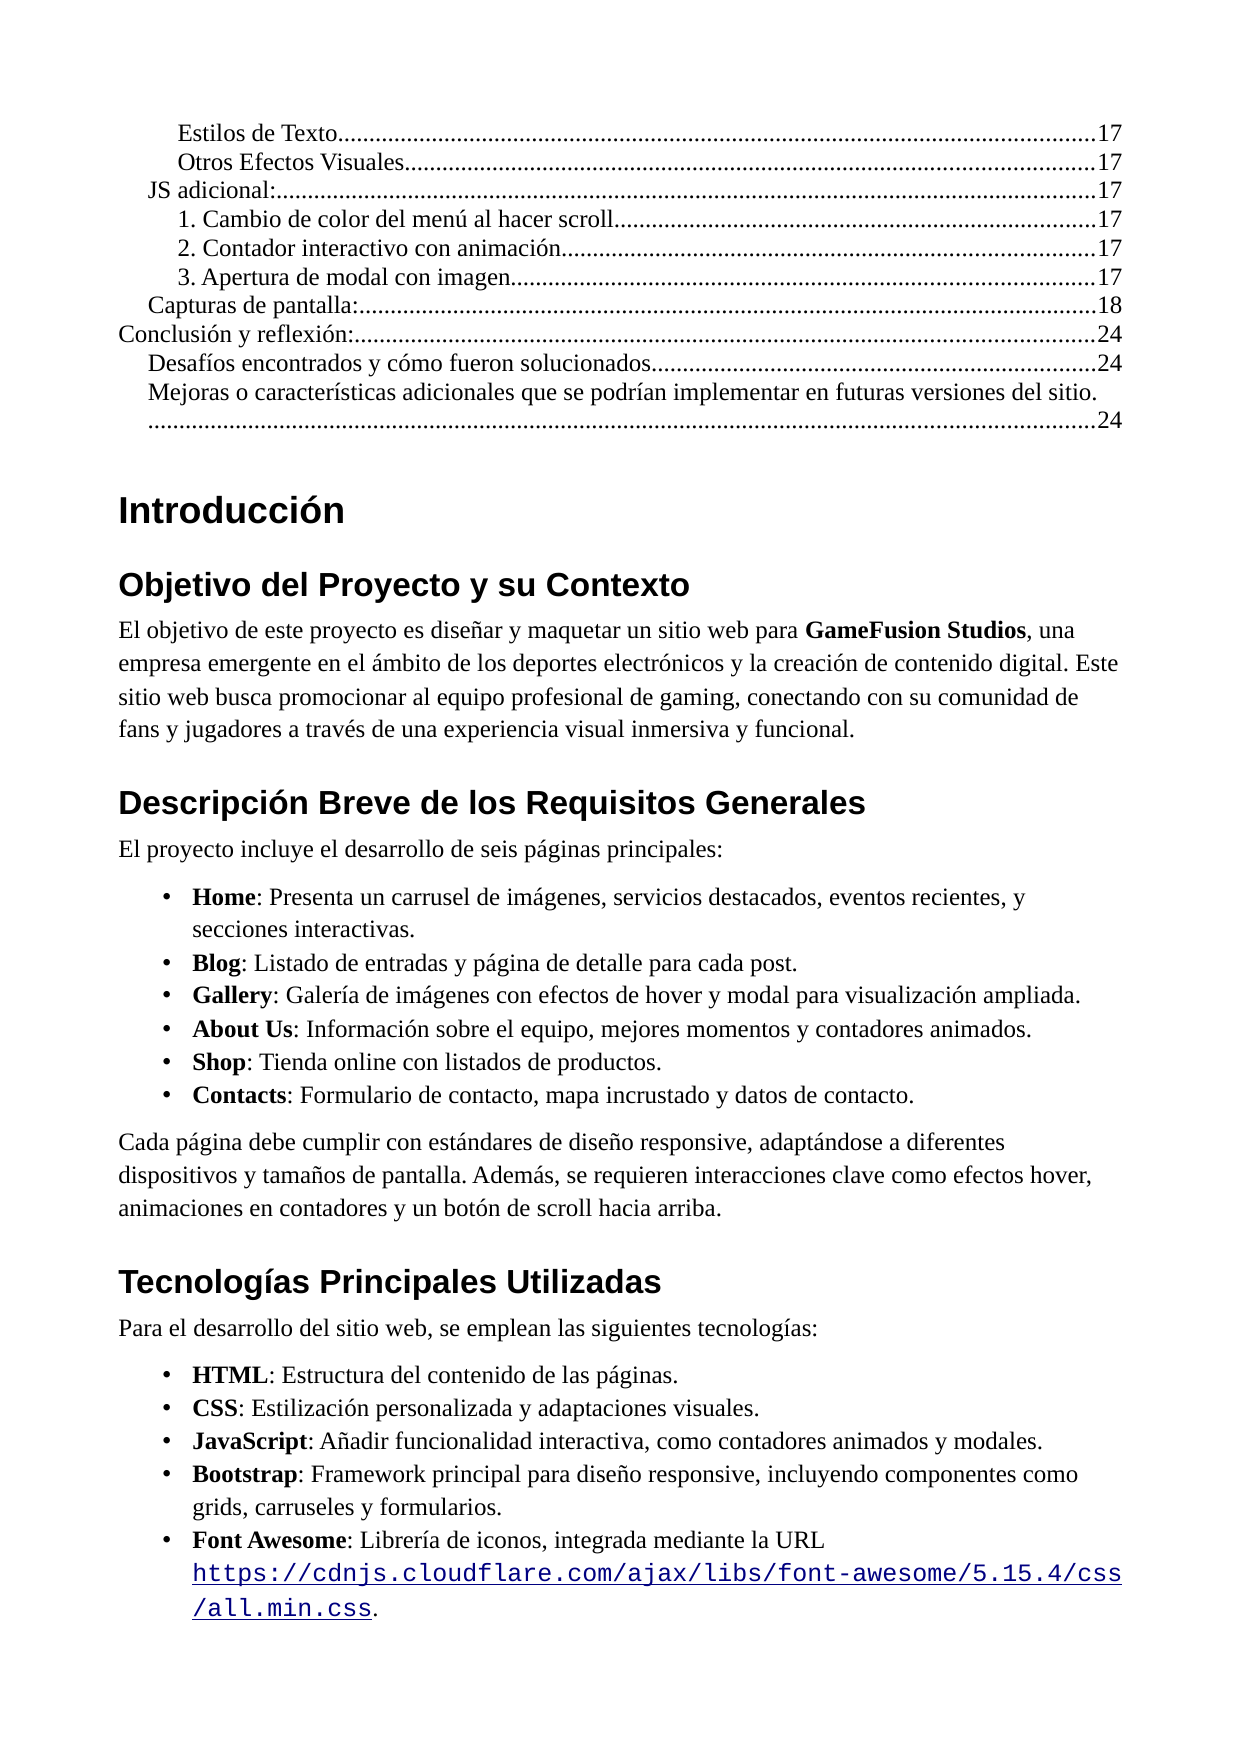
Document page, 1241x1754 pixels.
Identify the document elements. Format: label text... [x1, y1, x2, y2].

list HTML: Estructura del contenido de las páginas. [162, 1360, 1122, 1389]
text Conclusión y reflexión: 24 [118, 319, 1122, 348]
text El proyecto incluye el desarrollo de seis páginas principales: [118, 834, 1122, 863]
text El objetivo de este proyecto es diseñar y maquetar un sitio web para GameFusion Studios, una empresa emergente en el ámbito de los deportes electrónicos y la creación de contenido digital. Este sitio web busca promocionar al equipo profesional de gaming, conectando con su comunidad de fans y jugadores a través de una experiencia visual inmersiva y funcional. [118, 616, 1122, 743]
subtitle Introducción [118, 488, 1122, 531]
text Mejoras o características adicionales que se podrían implementar en futuras versiones del sitio. 24 [148, 377, 1122, 434]
text JS adicional: 17 [148, 176, 1122, 204]
list Shop: Tienda online con listados de productos. [162, 1047, 1122, 1075]
subtitle Tecnologías Principales Utilizadas [118, 1262, 1122, 1300]
list About Us: Información sobre el equipo, mejores momentos y contadores animados. [162, 1014, 1122, 1042]
list CSS: Estilización personalizada y adaptaciones visuales. [162, 1393, 1122, 1422]
list Font Awesome: Librería de iconos, integrada mediante la URL https://cdnjs.cloudflare.com/ajax/libs/font-awesome/5.15.4/css/all.min.css. [162, 1525, 1122, 1624]
text Capturas de pantalla: 18 [148, 291, 1122, 319]
text Cada página debe cumplir con estándares de diseño responsive, adaptándose a diferentes dispositivos y tamaños de pantalla. Además, se requieren interacciones clave como efectos hover, animaciones en contadores y un botón de scroll hacia arriba. [118, 1127, 1122, 1222]
subtitle Objetivo del Proyecto y su Contexto [118, 564, 1122, 603]
text 3. Apertura de modal con imagen 17 [177, 262, 1122, 291]
list Blog: Listado de entradas y página de detalle para cada post. [162, 948, 1122, 976]
text Para el desarrollo del sitio web, se emplean las siguientes tecnologías: [118, 1313, 1122, 1341]
text 1. Cambio de color del menú al hacer scroll 17 [177, 204, 1122, 233]
text 2. Contador interactivo con animación 17 [177, 233, 1122, 262]
list Home: Presenta un carrusel de imágenes, servicios destacados, eventos recientes, y secciones interactivas. [162, 882, 1122, 943]
list Bootstrap: Framework principal para diseño responsive, incluyendo componentes como grids, carruseles y formularios. [162, 1459, 1122, 1521]
list Gallery: Galería de imágenes con efectos de hover y modal para visualización ampliada. [162, 981, 1122, 1009]
subtitle Descripción Breve de los Requisitos Generales [118, 783, 1122, 821]
text Otros Efectos Visuales 17 [177, 147, 1122, 176]
list JavaScript: Añadir funcionalidad interactiva, como contadores animados y modales. [162, 1426, 1122, 1455]
list Contacts: Formulario de contacto, mapa incrustado y datos de contacto. [162, 1080, 1122, 1108]
text Desafíos encontrados y cómo fueron solucionados 24 [148, 348, 1122, 377]
text Estilos de Texto 17 [177, 118, 1122, 147]
